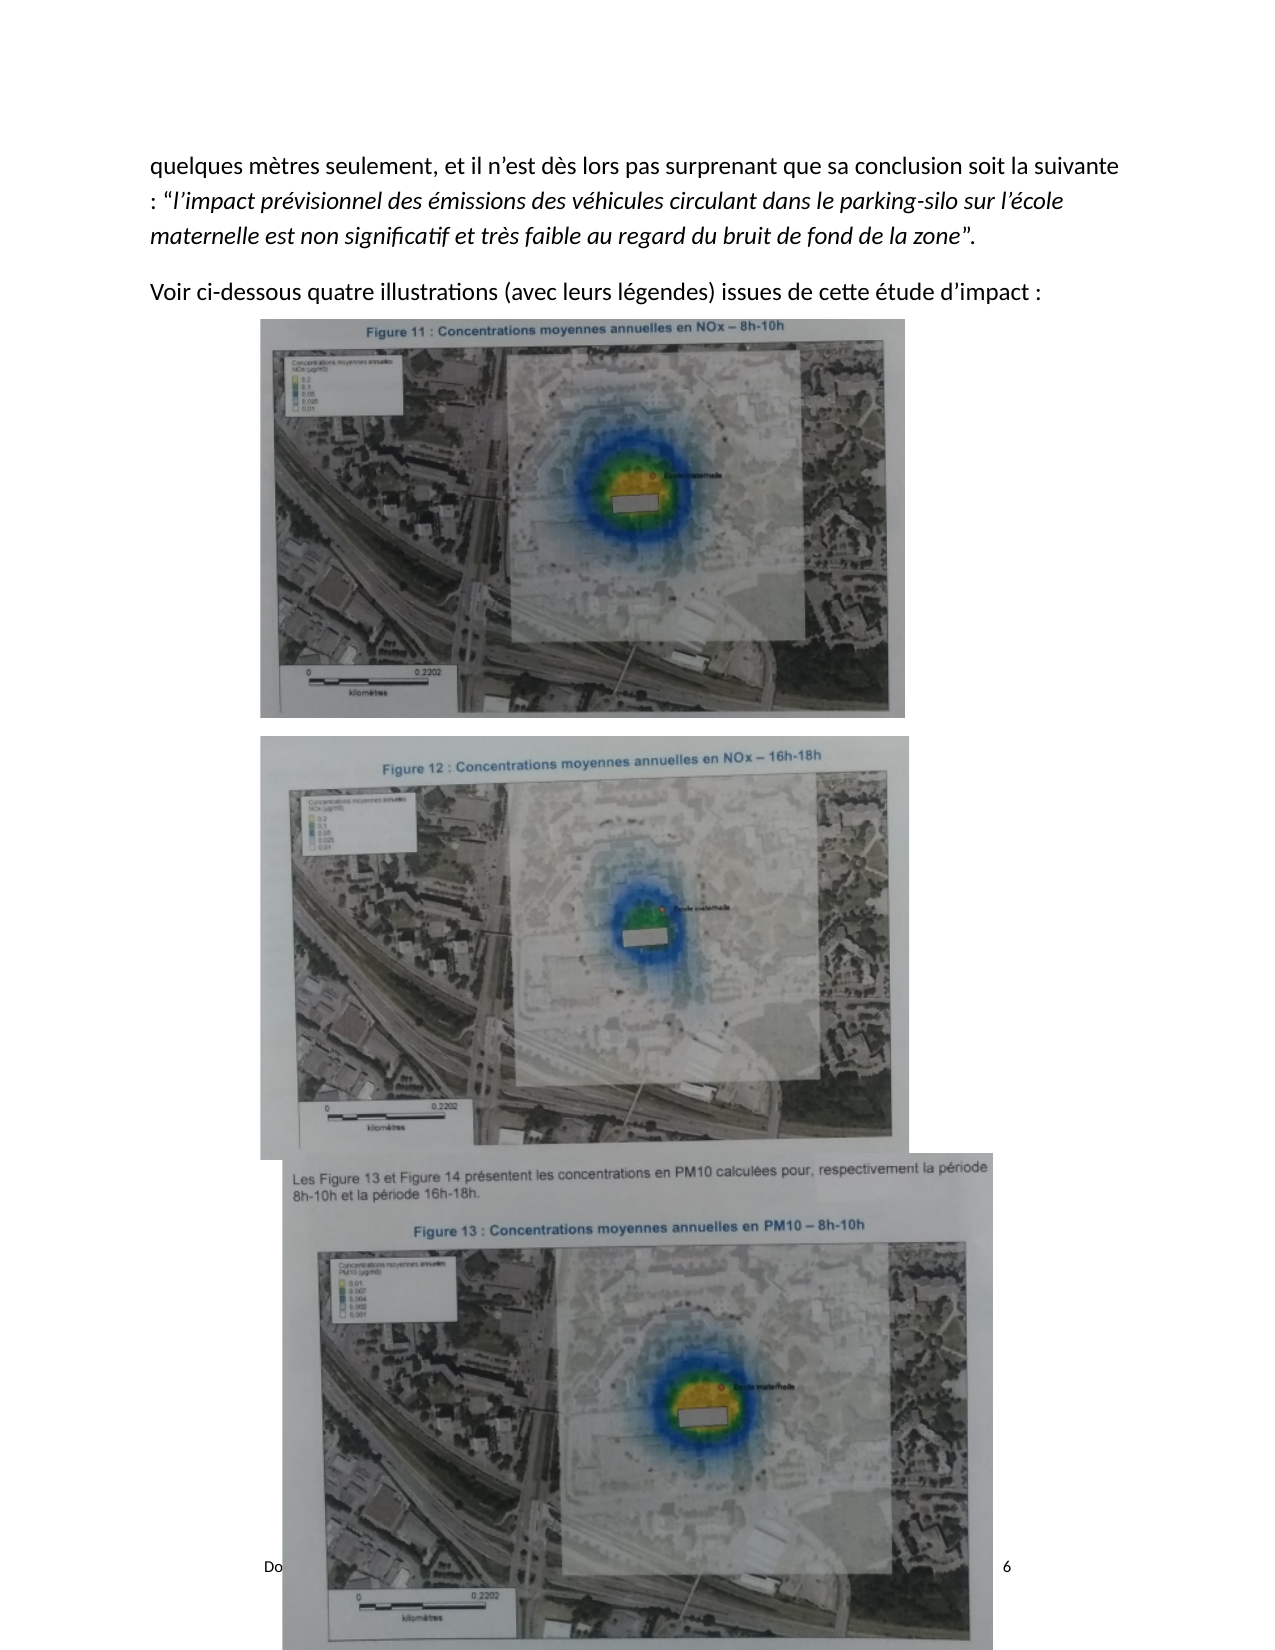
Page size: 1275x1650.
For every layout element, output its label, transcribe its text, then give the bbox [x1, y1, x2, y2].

text Voir ci-dessous quatre illustrations (avec leurs légendes) issues de cette étude d’impact : [150, 276, 1125, 306]
picture [260, 319, 905, 718]
text quelques mètres seulement, et il n’est dès lors pas surprenant que sa conclusion soit la suivante : “l’impact prévisionnel des émissions des véhicules circulant dans le parking-silo sur l’école maternelle est non significatif et très faible au regard du bruit de fond de la zone”. [150, 150, 1125, 251]
picture [260, 736, 993, 1650]
